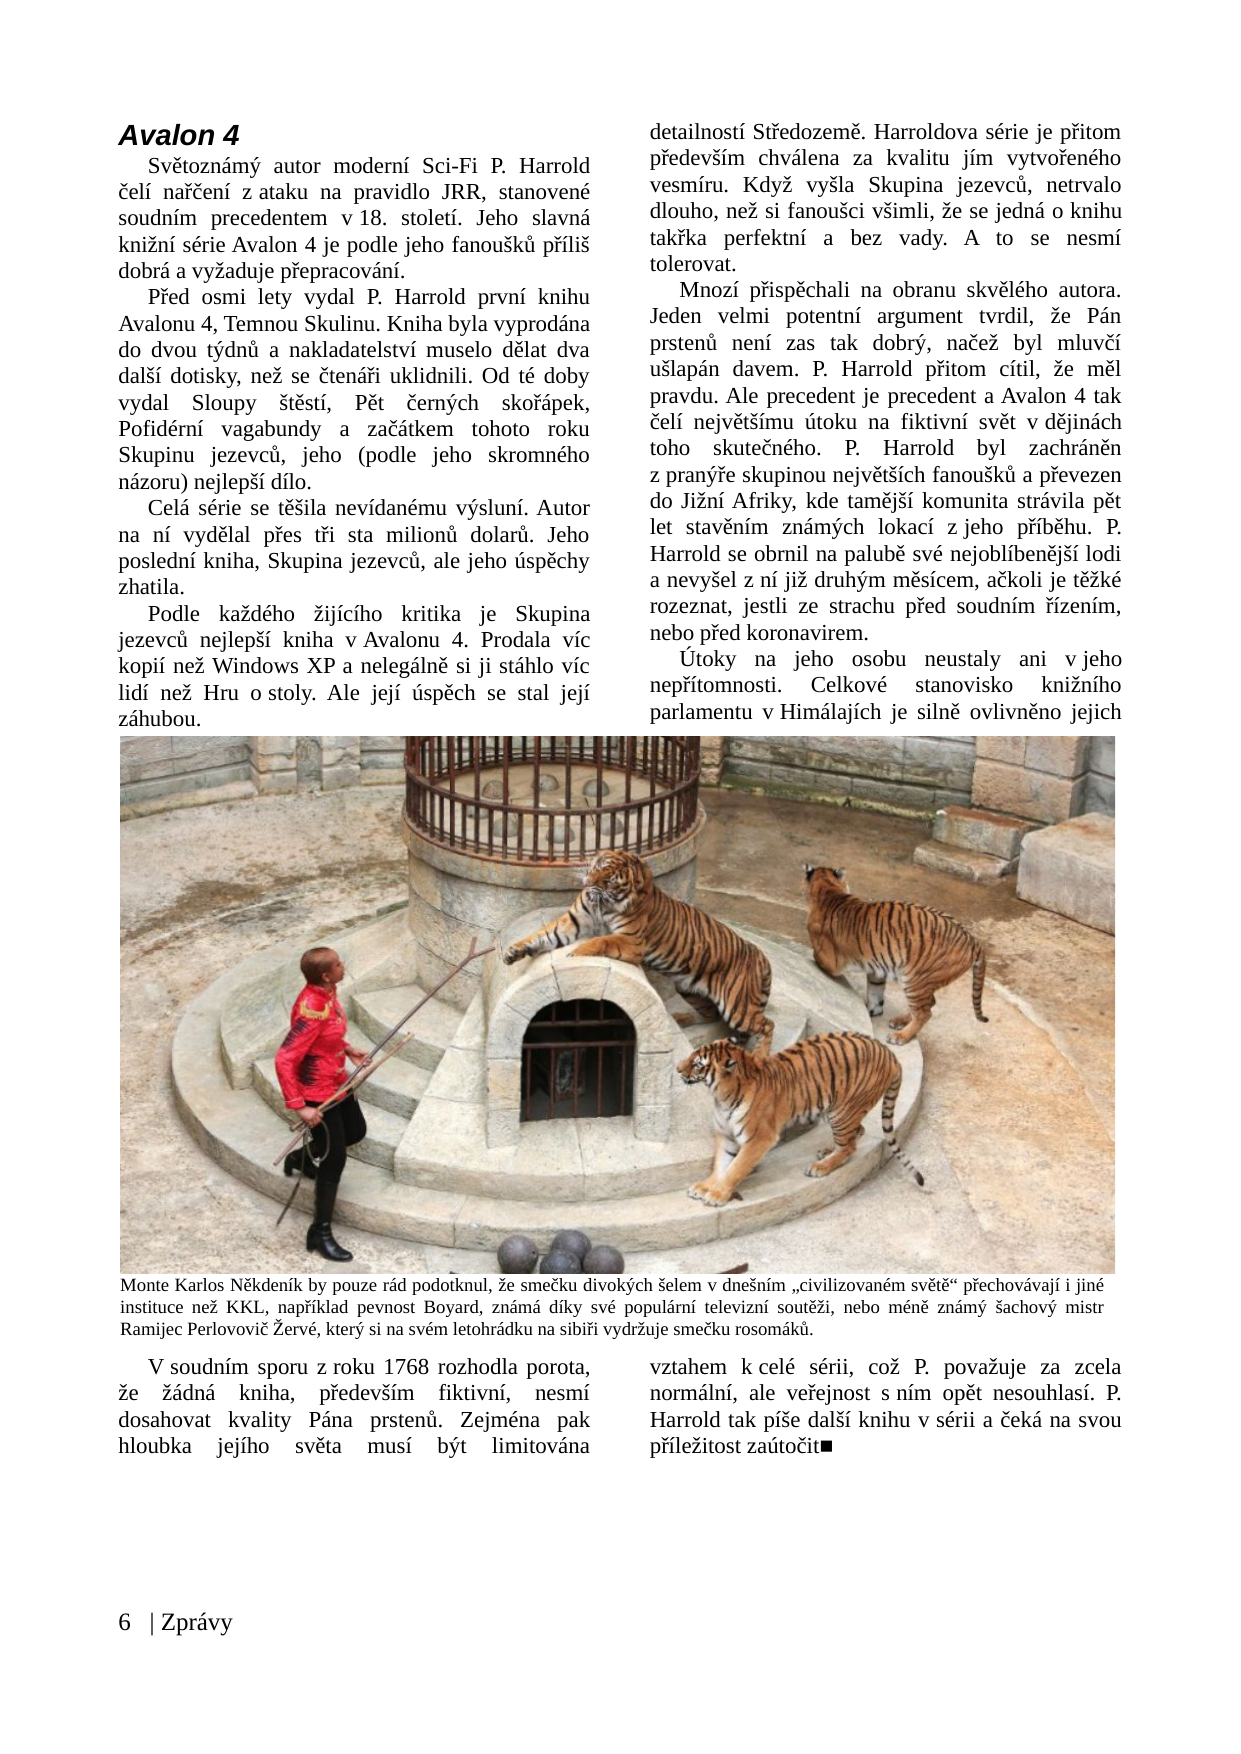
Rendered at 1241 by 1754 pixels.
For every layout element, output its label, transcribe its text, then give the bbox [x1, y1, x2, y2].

text Světoznámý autor moderní Sci-Fi P. Harrold čelí nařčení z ataku na pravidlo JRR, stanovené soudním precedentem v 18. století. Jeho slavná knižní série Avalon 4 je podle jeho fanoušků příliš dobrá a vyžaduje přepracování. [118, 152, 591, 283]
subtitle Avalon 4 [118, 118, 591, 152]
text V soudním sporu z roku 1768 rozhodla porota, že žádná kniha, především fiktivní, nesmí dosahovat kvality Pána prstenů. Zejména pak hloubka jejího světa musí být limitována detailností Středozemě. Harroldova série je přitom především chválena za kvalitu jím vytvořeného vesmíru. Když vyšla Skupina jezevců, netrvalo dlouho, než si fanoušci všimli, že se jedná o knihu takřka perfektní a bez vady. A to se nesmí tolerovat. [118, 731, 591, 1458]
text Podle každého žijícího kritika je Skupina jezevců nejlepší kniha v Avalonu 4. Prodala víc kopií než Windows XP a nelegálně si ji stáhlo víc lidí než Hru o stoly. Ale její úspěch se stal její záhubou. [118, 600, 591, 731]
text Mnozí přispěchali na obranu skvělého autora. Jeden velmi potentní argument tvrdil, že Pán prstenů není zas tak dobrý, načež byl mluvčí ušlapán davem. P. Harrold přitom cítil, že měl pravdu. Ale precedent je precedent a Avalon 4 tak čelí největšímu útoku na fiktivní svět v dějinách toho skutečného. P. Harrold byl zachráněn z pranýře skupinou největších fanoušků a převezen do Jižní Afriky, kde tamější komunita strávila pět let stavěním známých lokací z jeho příběhu. P. Harrold se obrnil na palubě své nejoblíbenější lodi a nevyšel z ní již druhým měsícem, ačkoli je těžké rozeznat, jestli ze strachu před soudním řízením, nebo před koronavirem. [649, 276, 1122, 645]
text Celá série se těšila nevídanému výsluní. Autor na ní vydělal přes tři sta milionů dolarů. Jeho poslední kniha, Skupina jezevců, ale jeho úspěchy zhatila. [118, 494, 591, 600]
text Před osmi lety vydal P. Harrold první knihu Avalonu 4, Temnou Skulinu. Kniha byla vyprodána do dvou týdnů a nakladatelství muselo dělat dva další dotisky, než se čtenáři uklidnili. Od té doby vydal Sloupy štěstí, Pět černých skořápek, Pofidérní vagabundy a začátkem tohoto roku Skupinu jezevců, jeho (podle jeho skromného názoru) nejlepší dílo. [118, 283, 591, 494]
text V soudním sporu z roku 1768 rozhodla porota, že žádná kniha, především fiktivní, nesmí dosahovat kvality Pána prstenů. Zejména pak hloubka jejího světa musí být limitována detailností Středozemě. Harroldova série je přitom především chválena za kvalitu jím vytvořeného vesmíru. Když vyšla Skupina jezevců, netrvalo dlouho, než si fanoušci všimli, že se jedná o knihu takřka perfektní a bez vady. A to se nesmí tolerovat. [649, 118, 1122, 276]
picture [120, 736, 1116, 1275]
text Útoky na jeho osobu neustaly ani v jeho nepřítomnosti. Celkové stanovisko knižního parlamentu v Himálajích je silně ovlivněno jejich vztahem k celé sérii, což P. považuje za zcela normální, ale veřejnost s ním opět nesouhlasí. P. Harrold tak píše další knihu v sérii a čeká na svou příležitost zaútočit■ [649, 645, 1122, 1458]
